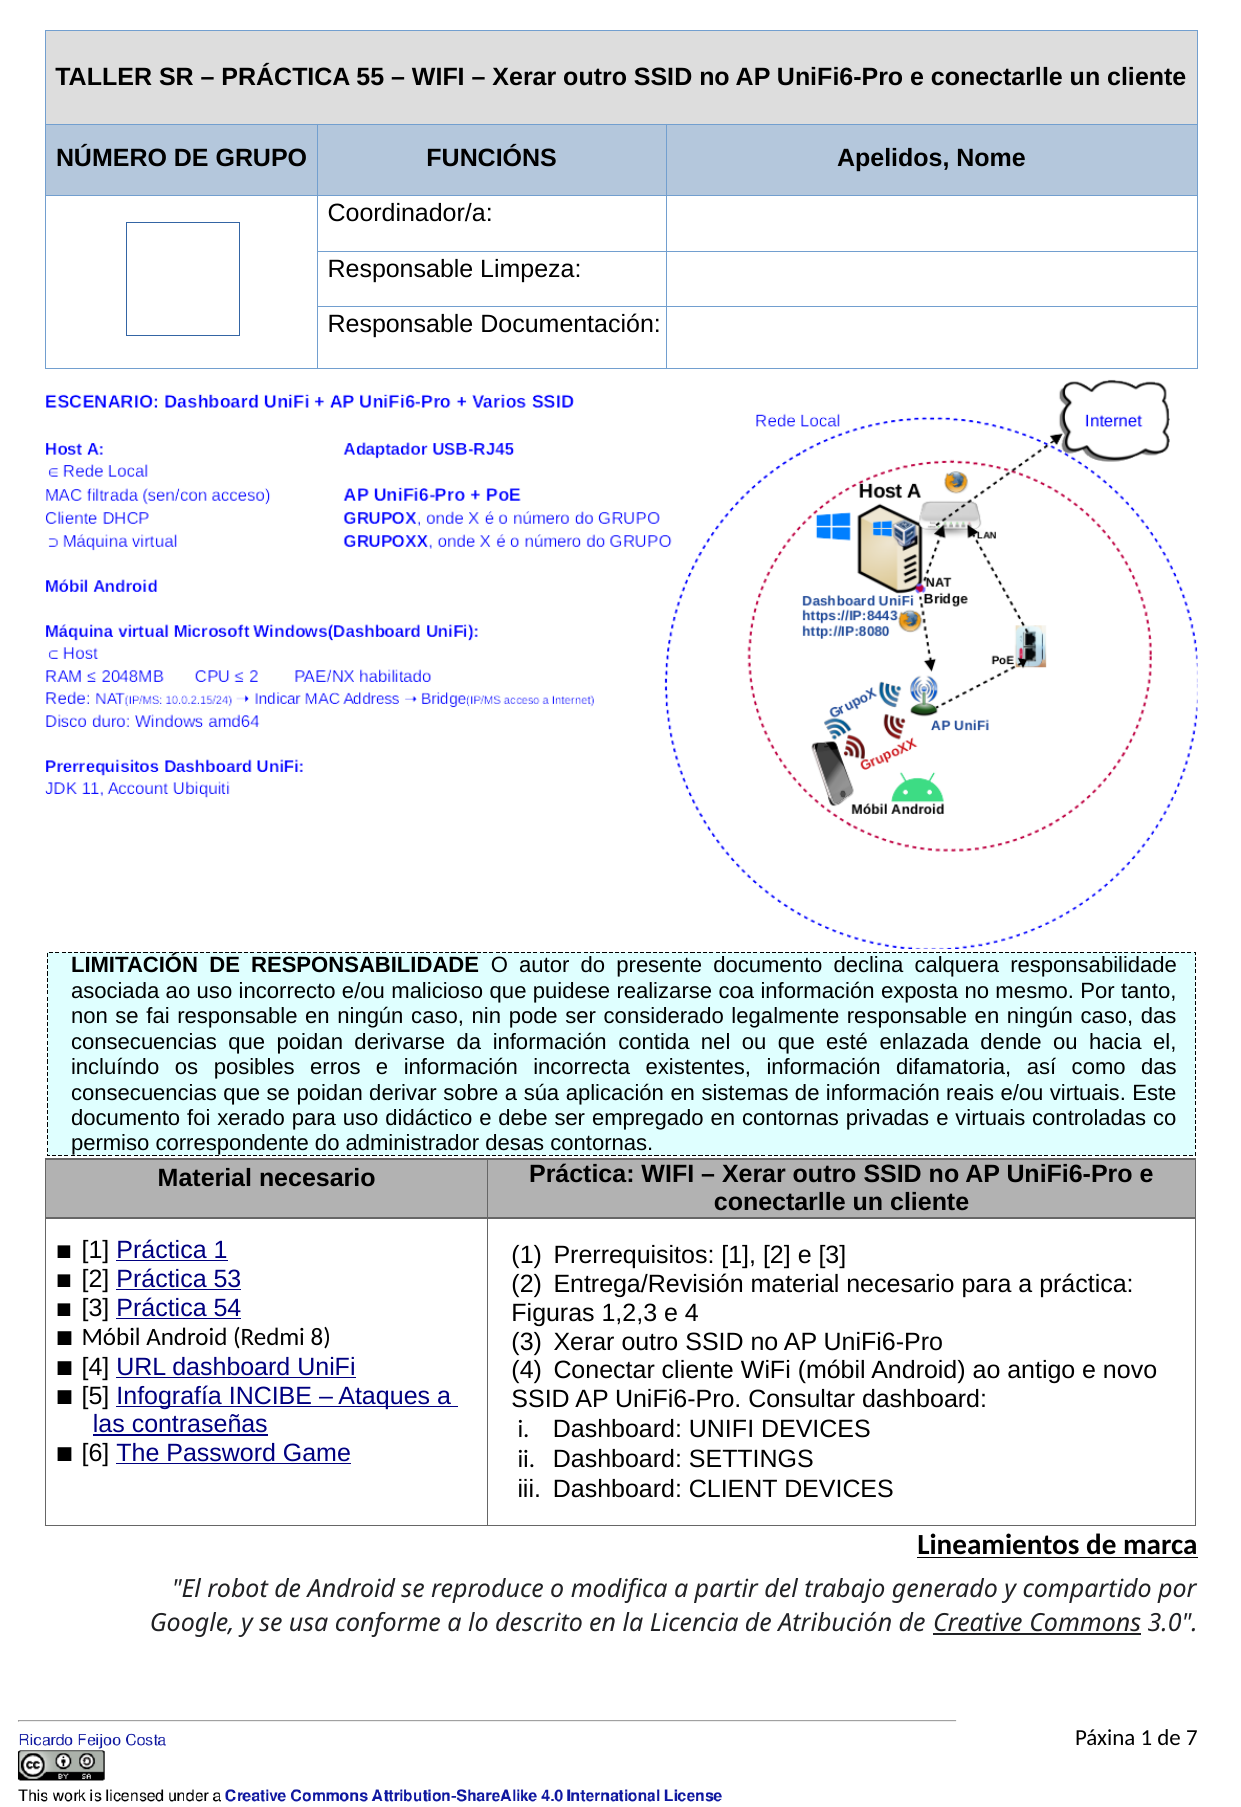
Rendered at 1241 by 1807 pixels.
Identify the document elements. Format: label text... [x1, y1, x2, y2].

picture [8, 1715, 957, 1806]
table_header TALLER SR – PRÁCTICA 55 – WIFI – Xerar outro SSID no AP UniFi6-Pro e conectarlle un cliente [46, 31, 1197, 124]
table_cell Prerrequisitos: [1], [2] e [3] Entrega/Revisión material necesario para a práctica: Figuras 1,2,3 e 4 Xerar outro SSID no AP UniFi6-Pro Conectar cliente WiFi (móbil Android) ao antigo e novo SSID AP UniFi6-Pro. Consultar dashboard: Dashboard: UNIFI DEVICES Dashboard: SETTINGS Dashboard: CLIENT DEVICES [488, 1219, 1195, 1524]
table_cell FUNCIÓNS [318, 125, 666, 195]
picture [45, 374, 1198, 949]
table_cell [667, 196, 1197, 251]
table_cell NÚMERO DE GRUPO [46, 125, 317, 195]
table_cell Responsable Documentación: [318, 307, 666, 368]
table_cell [46, 196, 317, 368]
table_cell [667, 252, 1197, 306]
table_cell Responsable Limpeza: [318, 252, 666, 306]
table_cell Apelidos, Nome [667, 125, 1197, 195]
list Lineamientos de marca [57, 1526, 1197, 1562]
list "El robot de Android se reproduce o modifica a partir del trabajo generado y compartido por Google, y se usa conforme a lo descrito en la Licencia de Atribución de Creative Commons 3.0". [57, 1571, 1197, 1639]
table_header Material necesario [46, 1160, 487, 1217]
table_cell Coordinador/a: [318, 196, 666, 251]
table_cell [1] Práctica 1 [2] Práctica 53 [3] Práctica 54 Móbil Android (Redmi 8) [4] URL dashboard UniFi [5] Infografía INCIBE – Ataques a las contraseñas [6] The Password Game [46, 1219, 487, 1524]
table_cell [667, 307, 1197, 368]
table_header Práctica: WIFI – Xerar outro SSID no AP UniFi6-Pro e conectarlle un cliente [488, 1160, 1195, 1217]
